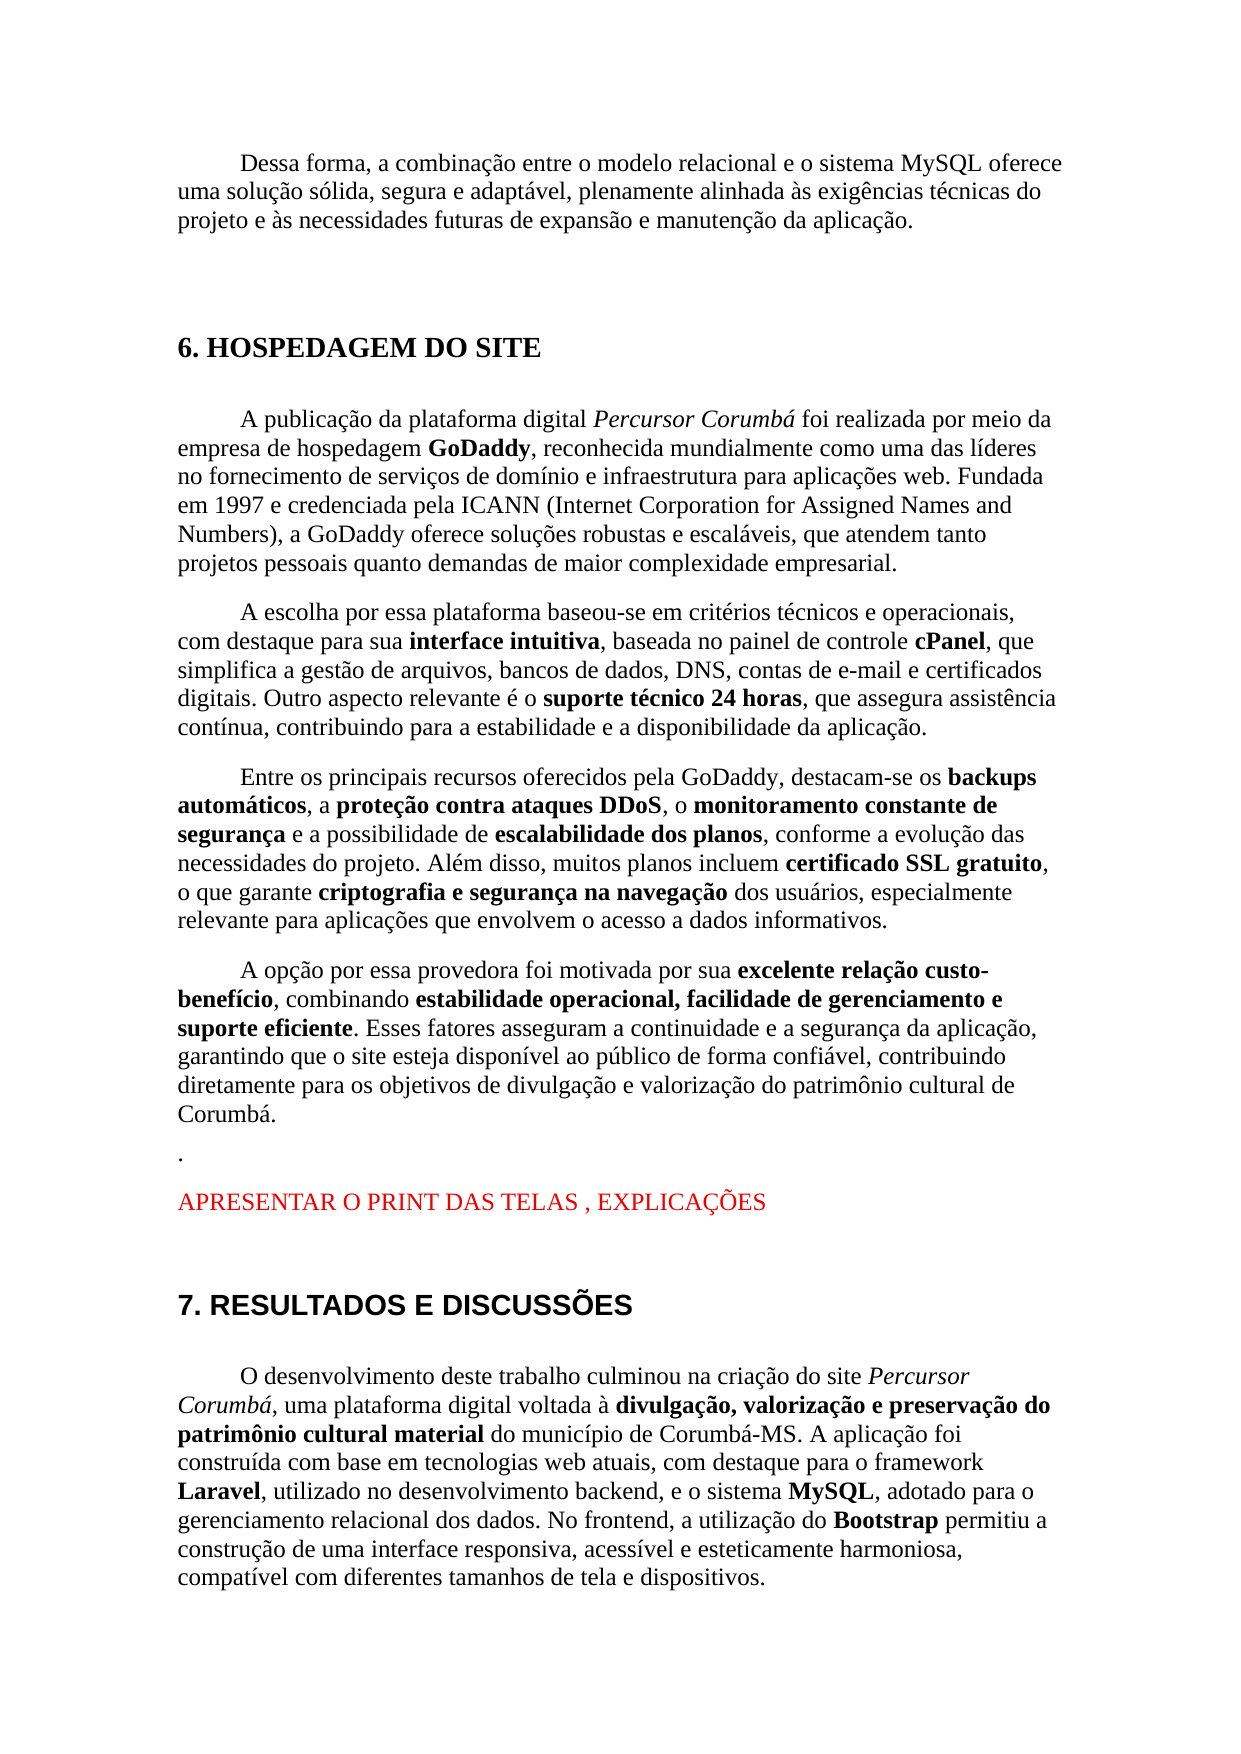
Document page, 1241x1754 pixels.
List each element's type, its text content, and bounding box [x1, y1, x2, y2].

text 7. RESULTADOS E DISCUSSÕES [177, 1288, 1063, 1321]
text APRESENTAR O PRINT DAS TELAS , EXPLICAÇÕES [177, 1187, 1051, 1216]
text A opção por essa provedora foi motivada por sua excelente relação custo-benefício, combinando estabilidade operacional, facilidade de gerenciamento e suporte eficiente. Esses fatores asseguram a continuidade e a segurança da aplicação, garantindo que o site esteja disponível ao público de forma confiável, contribuindo diretamente para os objetivos de divulgação e valorização do patrimônio cultural de Corumbá. [177, 955, 1063, 1128]
text Entre os principais recursos oferecidos pela GoDaddy, destacam-se os backups automáticos, a proteção contra ataques DDoS, o monitoramento constante de segurança e a possibilidade de escalabilidade dos planos, conforme a evolução das necessidades do projeto. Além disso, muitos planos incluem certificado SSL gratuito, o que garante criptografia e segurança na navegação dos usuários, especialmente relevante para aplicações que envolvem o acesso a dados informativos. [177, 762, 1063, 934]
text Dessa forma, a combinação entre o modelo relacional e o sistema MySQL oferece uma solução sólida, segura e adaptável, plenamente alinhada às exigências técnicas do projeto e às necessidades futuras de expansão e manutenção da aplicação. [177, 148, 1063, 234]
text 6. HOSPEDAGEM DO SITE [177, 331, 1063, 364]
text A escolha por essa plataforma baseou-se em critérios técnicos e operacionais, com destaque para sua interface intuitiva, baseada no painel de controle cPanel, que simplifica a gestão de arquivos, bancos de dados, DNS, contas de e-mail e certificados digitais. Outro aspecto relevante é o suporte técnico 24 horas, que assegura assistência contínua, contribuindo para a estabilidade e a disponibilidade da aplicação. [177, 597, 1063, 741]
text . [177, 1138, 1063, 1167]
text O desenvolvimento deste trabalho culminou na criação do site Percursor Corumbá, uma plataforma digital voltada à divulgação, valorização e preservação do patrimônio cultural material do município de Corumbá-MS. A aplicação foi construída com base em tecnologias web atuais, com destaque para o framework Laravel, utilizado no desenvolvimento backend, e o sistema MySQL, adotado para o gerenciamento relacional dos dados. No frontend, a utilização do Bootstrap permitiu a construção de uma interface responsiva, acessível e esteticamente harmoniosa, compatível com diferentes tamanhos de tela e dispositivos. [177, 1361, 1063, 1591]
text A publicação da plataforma digital Percursor Corumbá foi realizada por meio da empresa de hospedagem GoDaddy, reconhecida mundialmente como uma das líderes no fornecimento de serviços de domínio e infraestrutura para aplicações web. Fundada em 1997 e credenciada pela ICANN (Internet Corporation for Assigned Names and Numbers), a GoDaddy oferece soluções robustas e escaláveis, que atendem tanto projetos pessoais quanto demandas de maior complexidade empresarial. [177, 404, 1063, 576]
